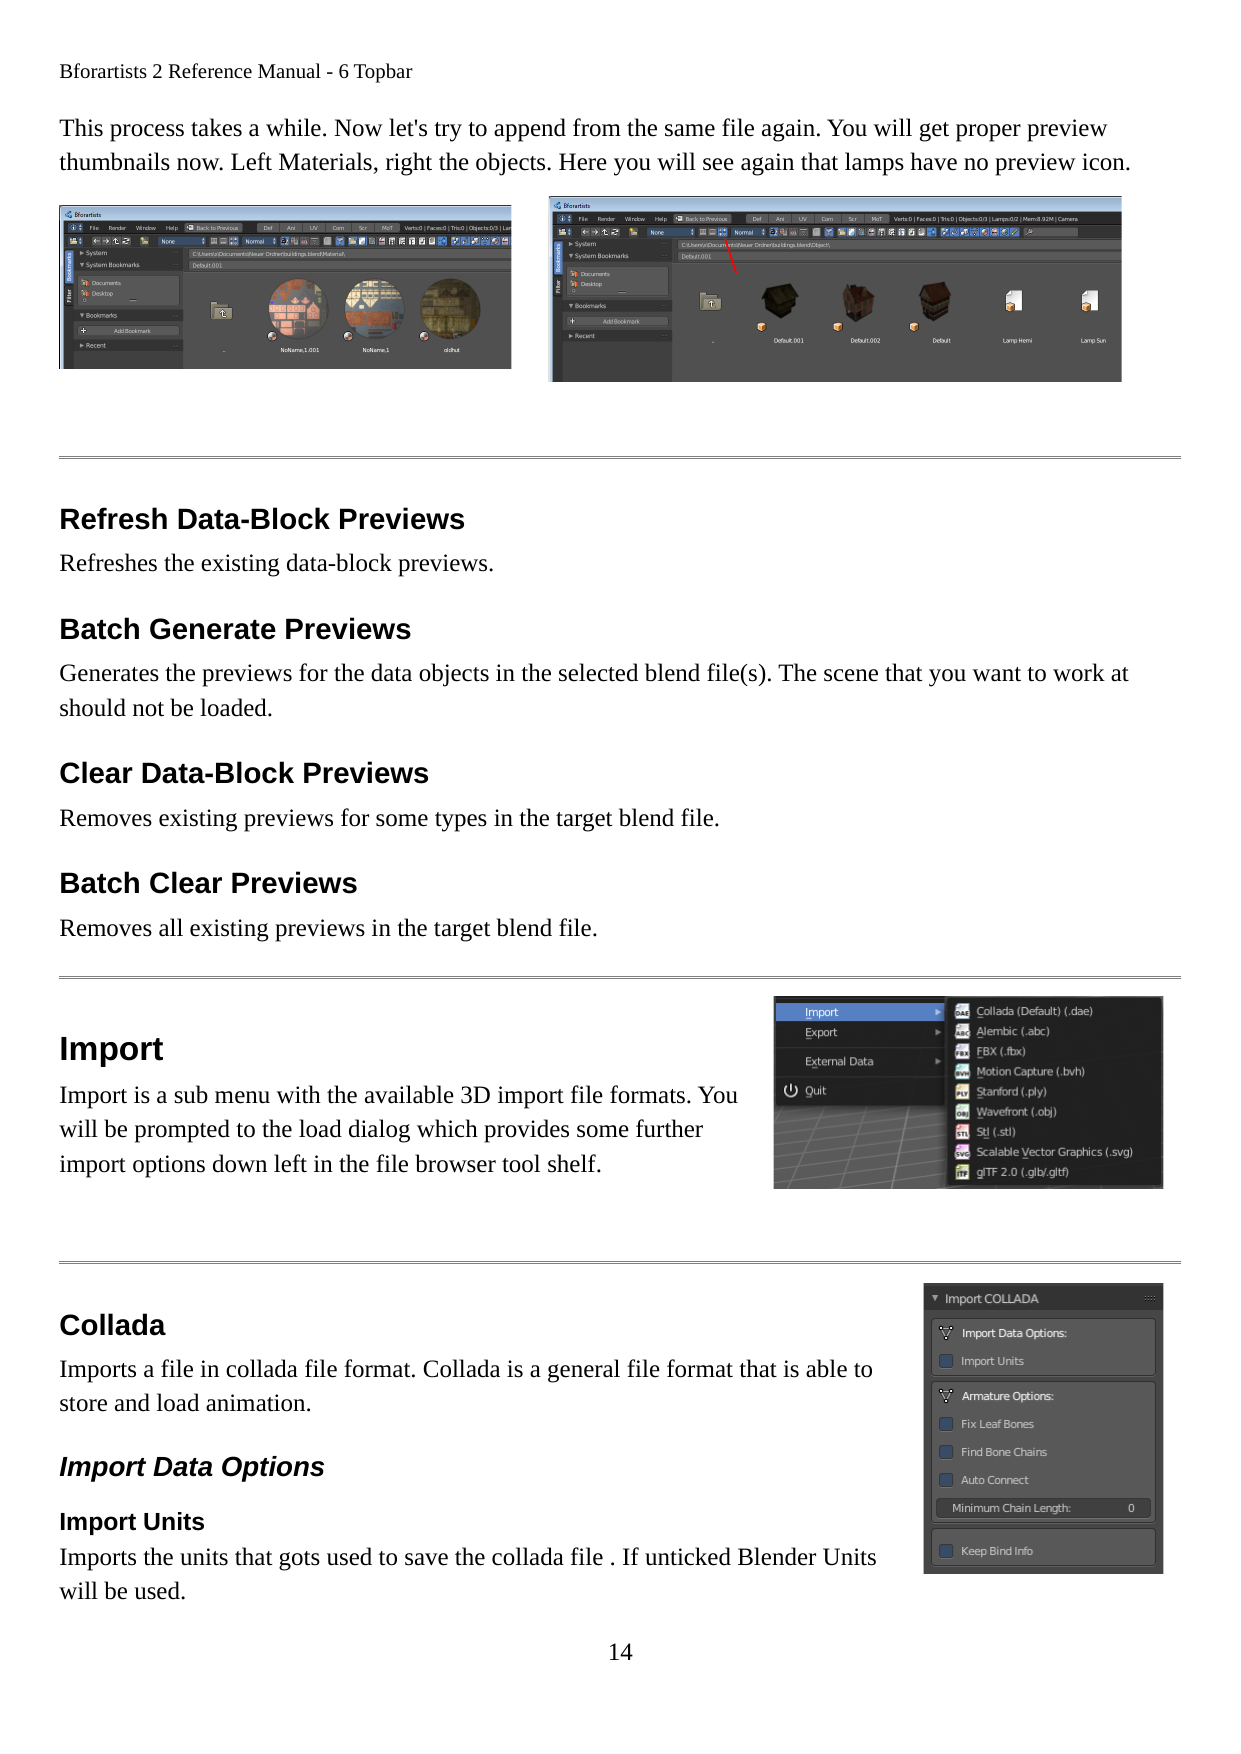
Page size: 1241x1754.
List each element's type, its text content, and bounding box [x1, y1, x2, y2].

picture [773, 996, 1164, 1189]
subtitle Batch Clear Previews [59, 866, 1181, 900]
text Removes all existing previews in the target blend file. [59, 913, 1181, 941]
text Import is a sub menu with the available 3D import file formats. You will be prompted to the load dialog which provides some further import options down left in the file browser tool shelf. [59, 1080, 773, 1177]
picture [548, 196, 1122, 382]
subtitle Clear Data-Block Previews [59, 756, 1181, 790]
subtitle [1164, 1450, 1181, 1482]
subtitle Import Data Options [59, 1450, 923, 1482]
text Refreshes the existing data-block previews. [59, 548, 1181, 577]
subtitle Refresh Data-Block Previews [59, 502, 1181, 536]
text This process takes a while. Now let's try to append from the same file again. You will get proper preview thumbnails now. Left Materials, right the objects. Here you will see again that lamps have no preview icon. [59, 113, 1181, 176]
text Imports the units that gots used to save the collada file . If unticked Blender Units will be used. [59, 1542, 1181, 1605]
text Generates the previews for the data objects in the selected blend file(s). The scene that you want to work at should not be loaded. [59, 658, 1181, 722]
subtitle Batch Generate Previews [59, 612, 1181, 646]
picture [59, 205, 512, 369]
subtitle Collada [59, 1308, 923, 1341]
subtitle [1164, 1308, 1181, 1341]
subtitle Import Units [59, 1507, 923, 1535]
text Imports a file in collada file format. Collada is a general file format that is able to store and load animation. [59, 1354, 923, 1417]
subtitle [1164, 1507, 1181, 1535]
picture [923, 1283, 1164, 1574]
subtitle [1164, 1029, 1181, 1067]
subtitle Import [59, 1029, 773, 1067]
text Removes existing previews for some types in the target blend file. [59, 803, 1181, 831]
